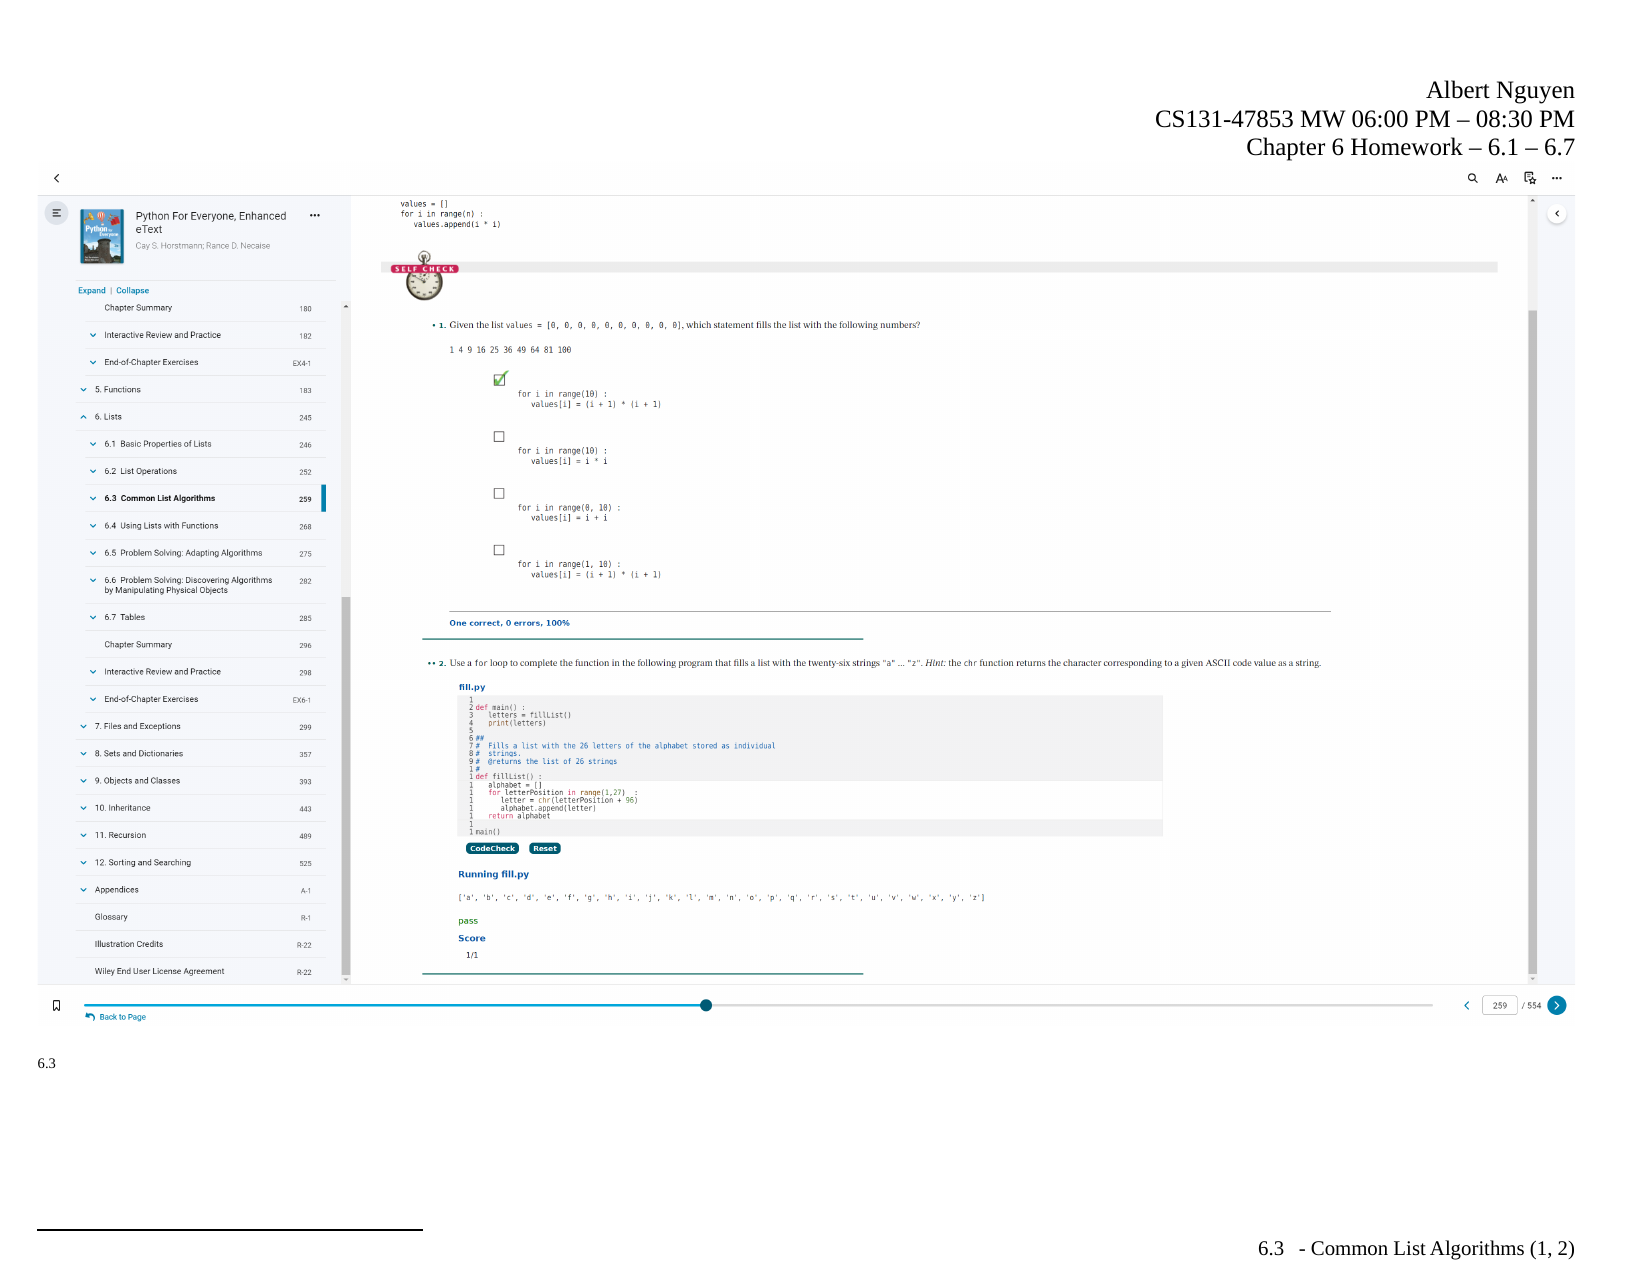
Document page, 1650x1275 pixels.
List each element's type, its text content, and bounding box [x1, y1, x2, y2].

text - Common List Algorithms (1, 2) [37, 1236, 1575, 1260]
picture [37, 161, 1575, 1026]
